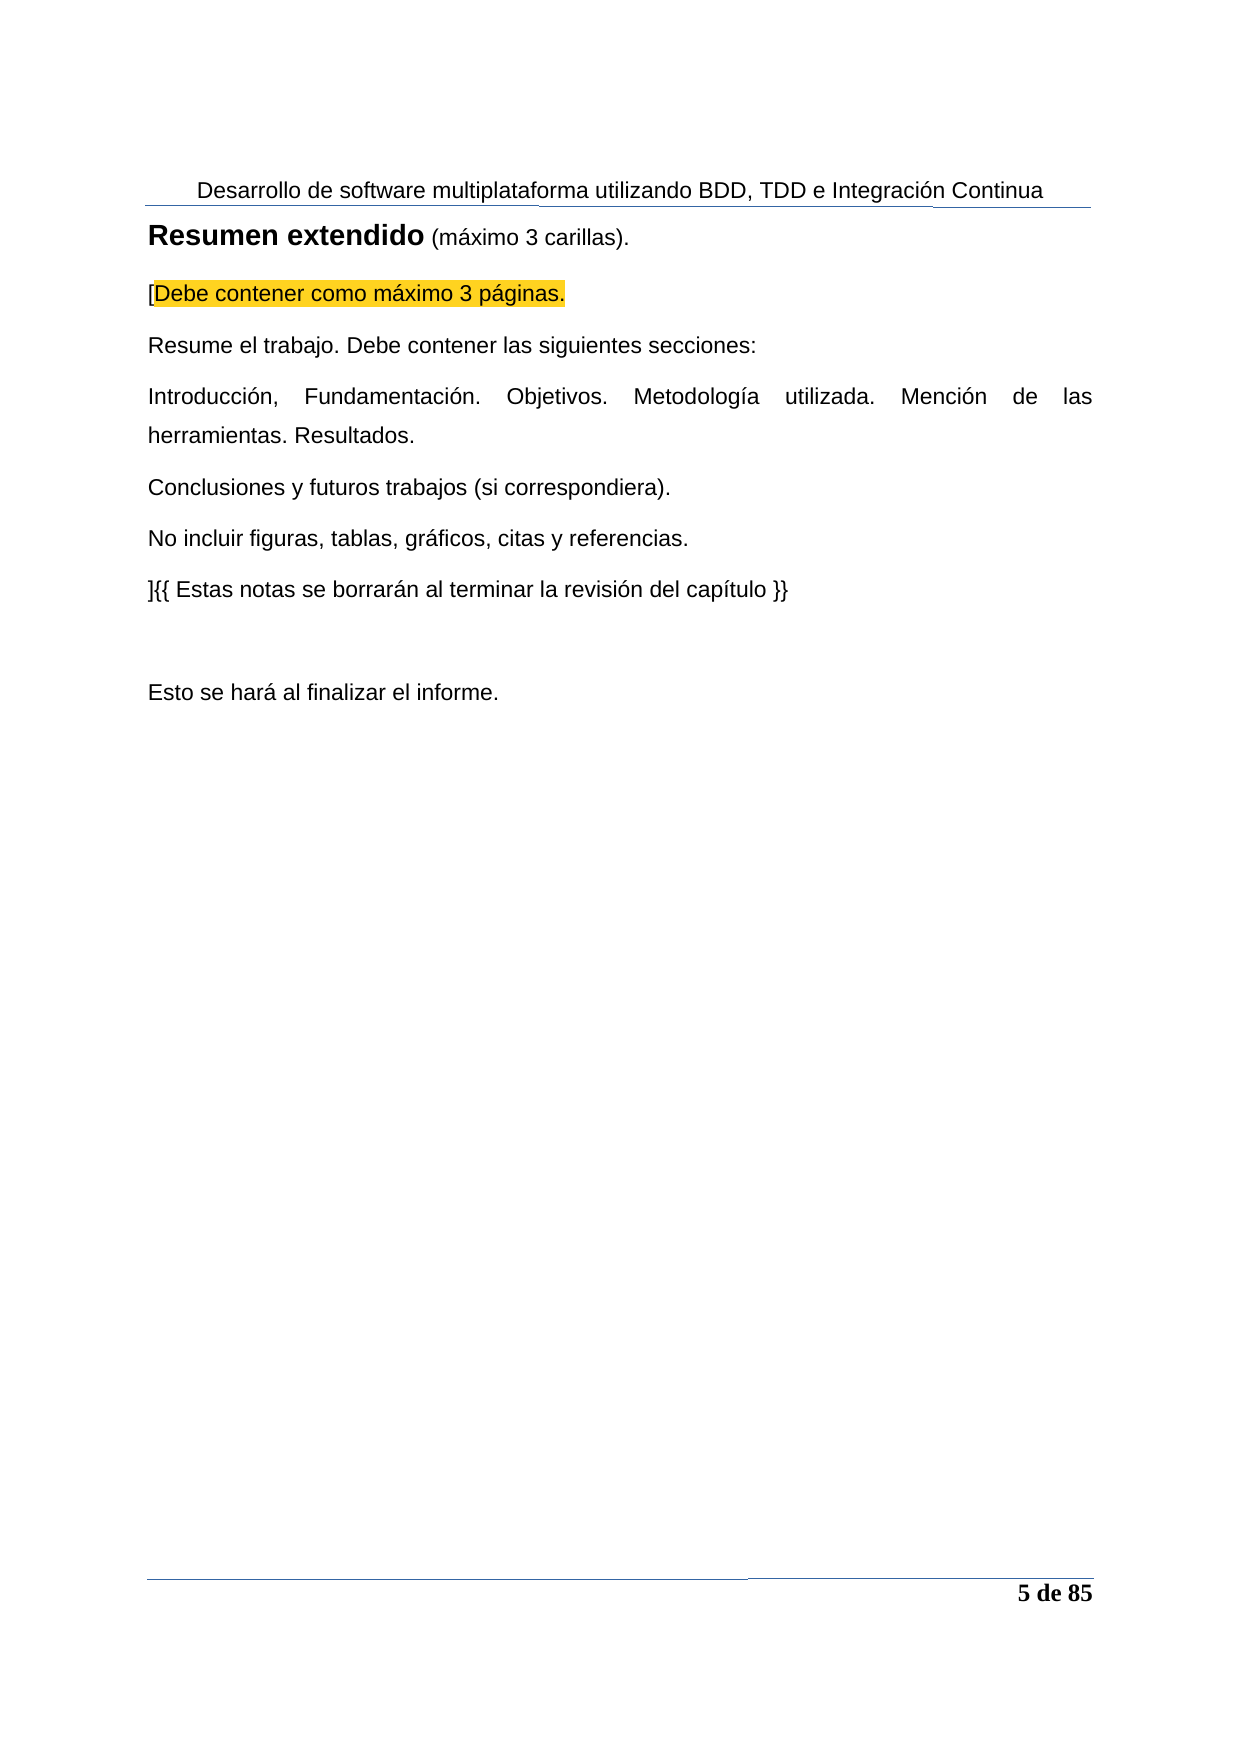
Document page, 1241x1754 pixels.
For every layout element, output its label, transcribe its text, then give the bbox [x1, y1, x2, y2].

text Resume el trabajo. Debe contener las siguientes secciones: [148, 332, 1093, 358]
text Introducción, Fundamentación. Objetivos. Metodología utilizada. Mención de las herramientas. Resultados. [148, 383, 1093, 449]
text Esto se hará al finalizar el informe. [148, 679, 1093, 705]
text Conclusiones y futuros trabajos (si correspondiera). [148, 474, 1093, 500]
text [Debe contener como máximo 3 páginas. [148, 280, 1093, 307]
text No incluir figuras, tablas, gráficos, citas y referencias. [148, 525, 1093, 551]
text Resumen extendido (máximo 3 carillas). [148, 218, 1093, 252]
text ]{{ Estas notas se borrarán al terminar la revisión del capítulo }} [148, 576, 1093, 602]
